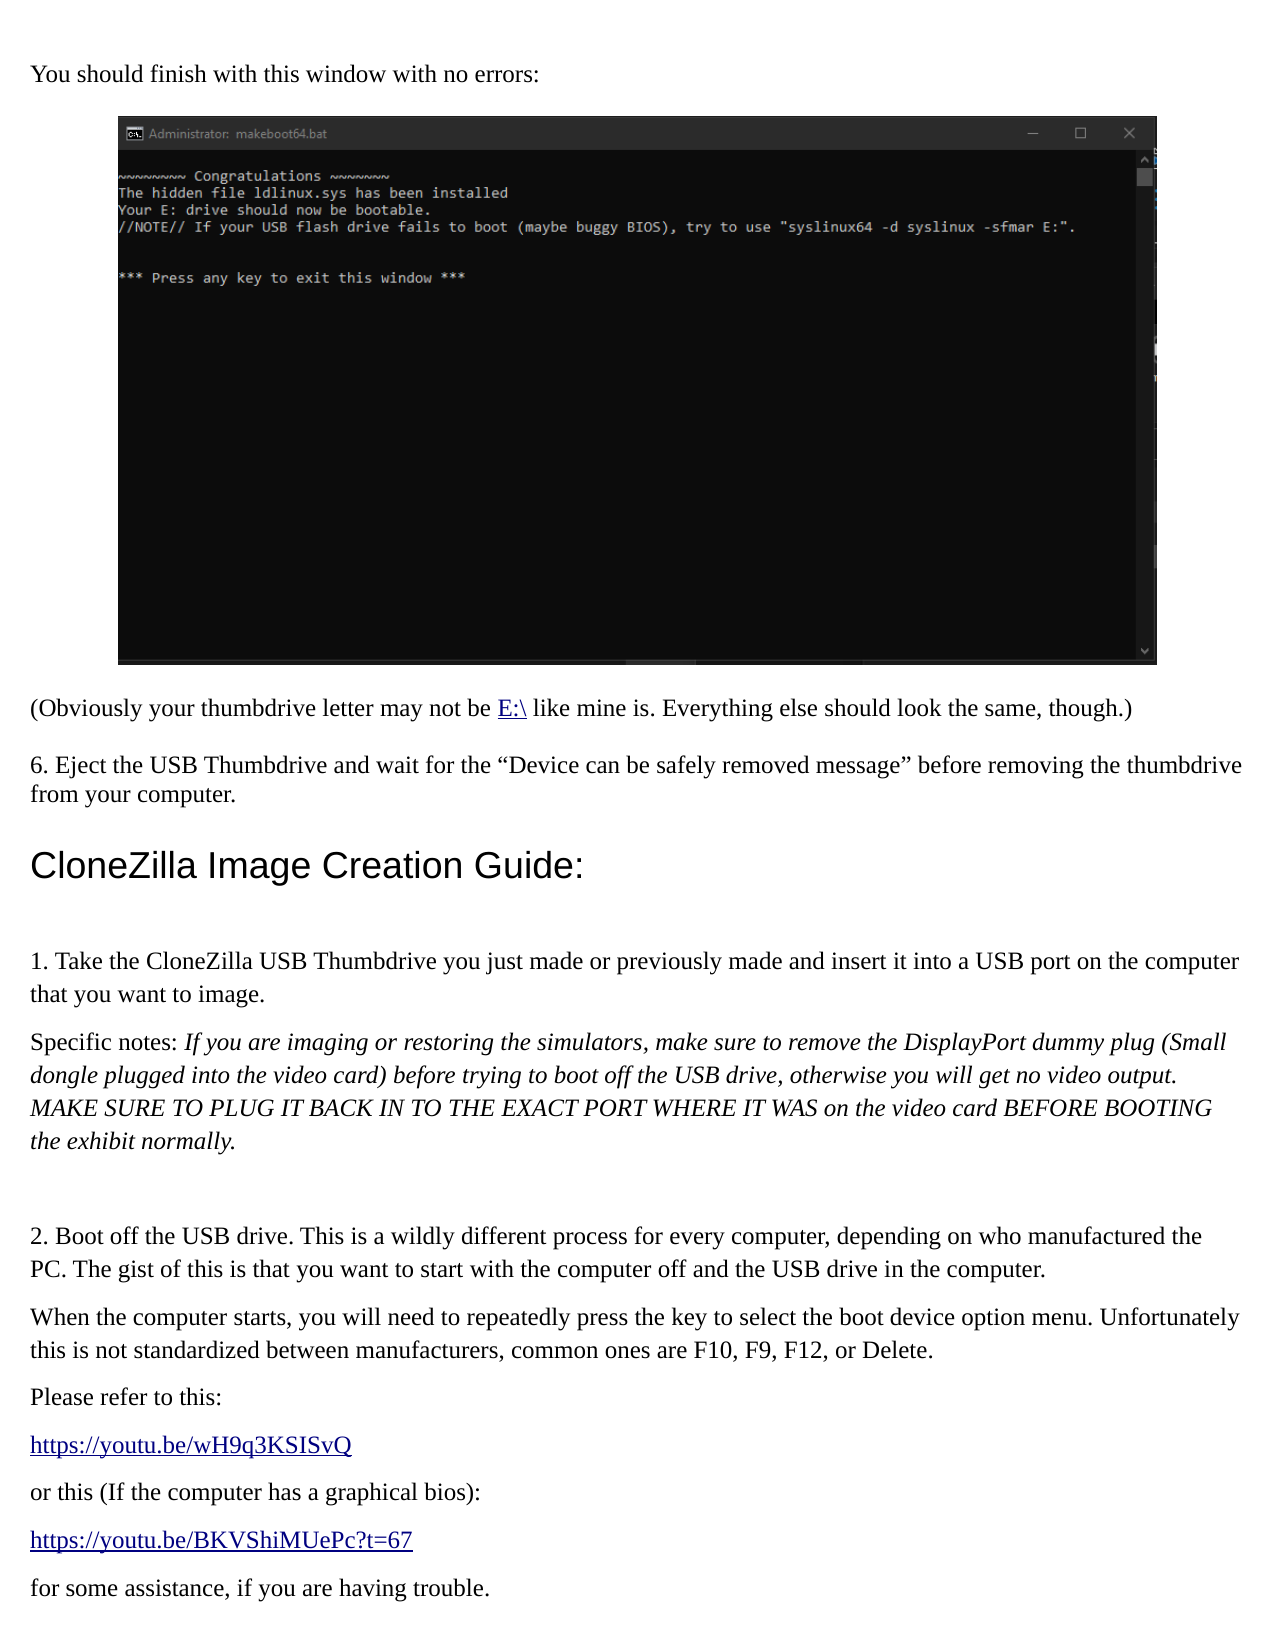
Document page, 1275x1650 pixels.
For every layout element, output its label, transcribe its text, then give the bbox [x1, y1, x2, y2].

text Specific notes: If you are imaging or restoring the simulators, make sure to remove the DisplayPort dummy plug (Small dongle plugged into the video card) before trying to boot off the USB drive, otherwise you will get no video output. MAKE SURE TO PLUG IT BACK IN TO THE EXACT PORT WHERE IT WAS on the video card BEFORE BOOTING the exhibit normally. [30, 1027, 1245, 1154]
picture [118, 116, 1157, 665]
text 6. Eject the USB Thumbdrive and wait for the “Device can be safely removed message” before removing the thumbdrive from your computer. [30, 750, 1245, 808]
text https://youtu.be/BKVShiMUePc?t=67 [30, 1525, 1245, 1554]
text 1. Take the CloneZilla USB Thumbdrive you just made or previously made and insert it into a USB port on the computer that you want to image. [30, 946, 1245, 1008]
text https://youtu.be/wH9q3KSISvQ [30, 1430, 1245, 1459]
text Please refer to this: [30, 1382, 1245, 1411]
text or this (If the computer has a graphical bios): [30, 1477, 1245, 1506]
text 2. Boot off the USB drive. This is a wildly different process for every computer, depending on who manufactured the PC. The gist of this is that you want to start with the computer off and the USB drive in the computer. [30, 1221, 1245, 1283]
text for some assistance, if you are having trouble. [30, 1573, 1245, 1601]
text When the computer starts, you will need to repeatedly press the key to select the boot device option menu. Unfortunately this is not standardized between manufacturers, common ones are F10, F9, F12, or Delete. [30, 1302, 1245, 1363]
subtitle CloneZilla Image Creation Guide: [30, 843, 1245, 886]
text (Obviously your thumbdrive letter may not be E:\ like mine is. Everything else should look the same, though.) [30, 116, 1245, 722]
text You should finish with this window with no errors: [30, 59, 1245, 87]
